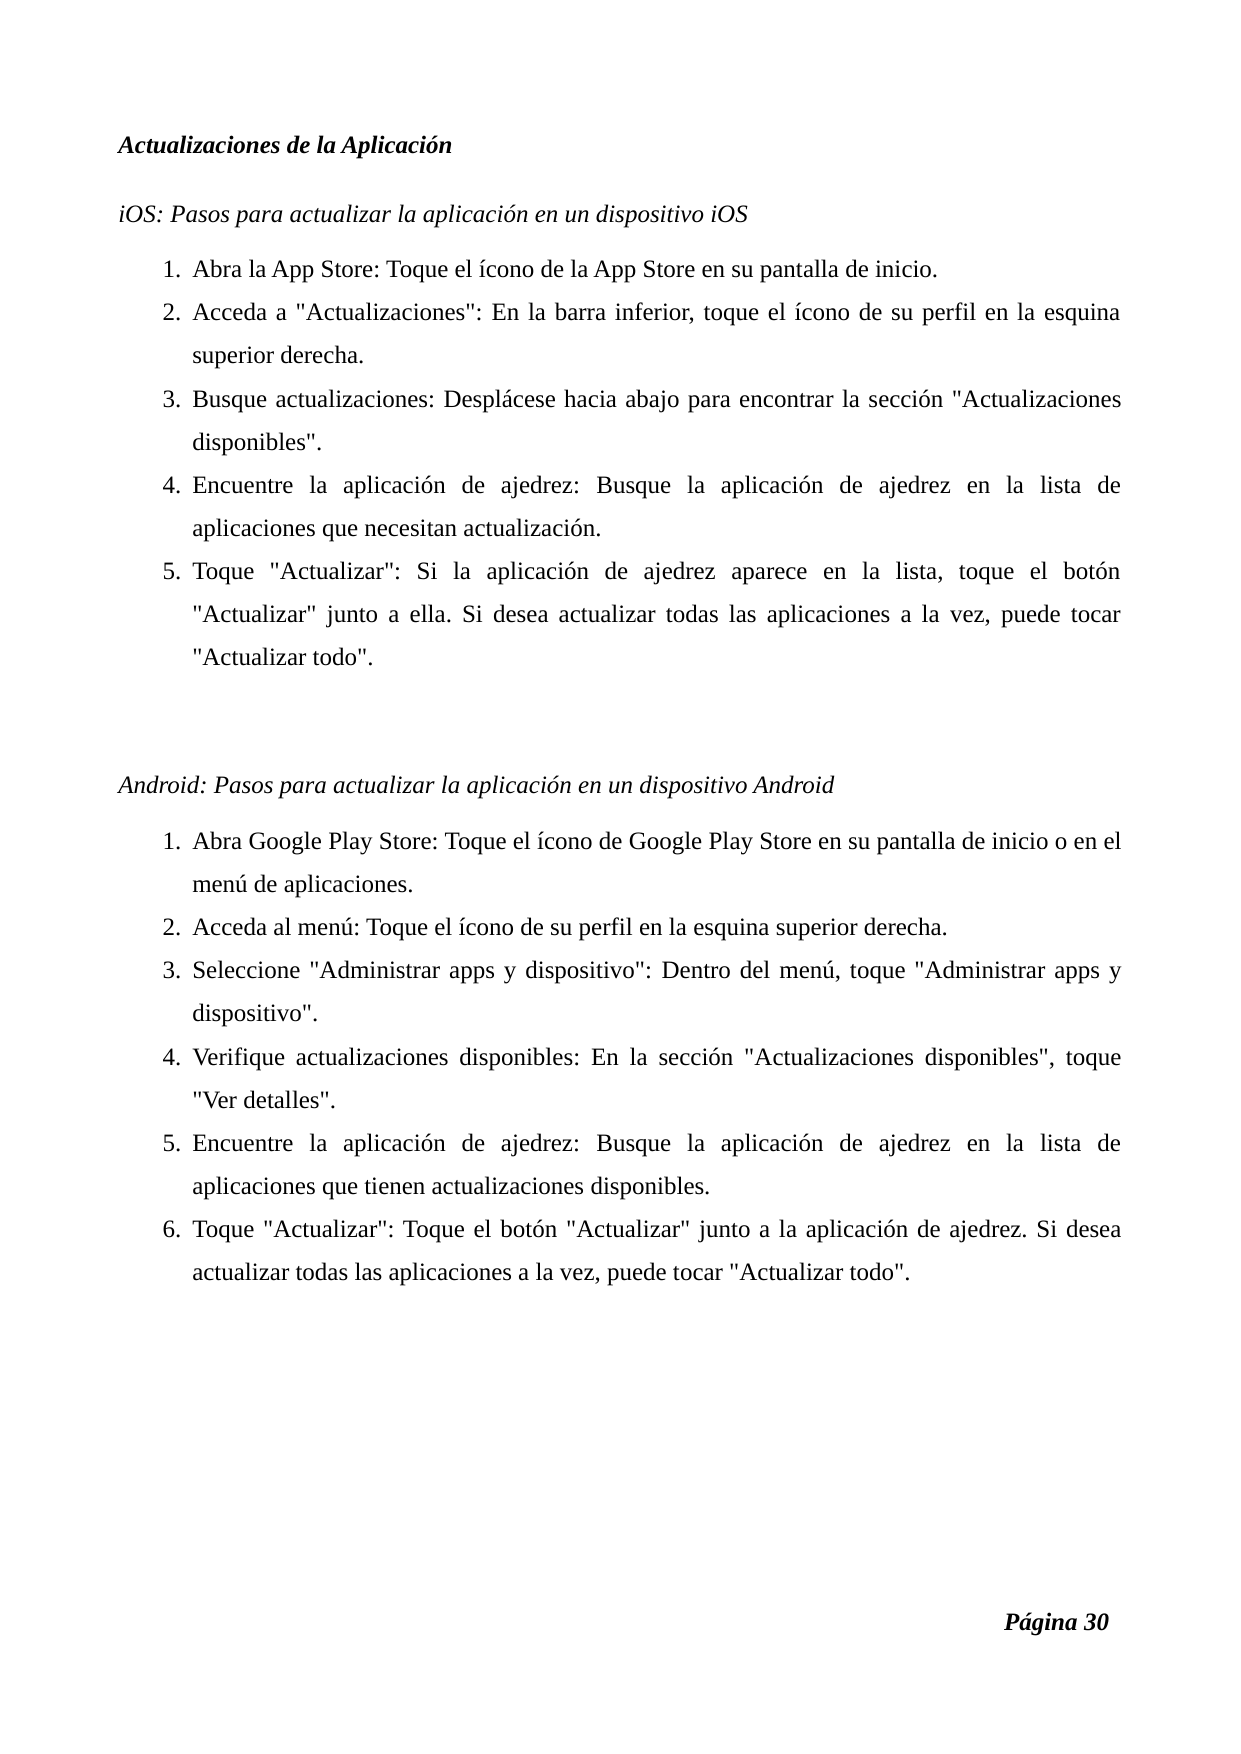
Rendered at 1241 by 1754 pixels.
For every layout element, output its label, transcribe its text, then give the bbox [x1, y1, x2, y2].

list Verifique actualizaciones disponibles: En la sección "Actualizaciones disponibles", toque "Ver detalles". [162, 1042, 1122, 1113]
list Toque "Actualizar": Si la aplicación de ajedrez aparece en la lista, toque el botón "Actualizar" junto a ella. Si desea actualizar todas las aplicaciones a la vez, puede tocar "Actualizar todo". [162, 556, 1122, 671]
list Acceda al menú: Toque el ícono de su perfil en la esquina superior derecha. [162, 912, 1122, 941]
list Encuentre la aplicación de ajedrez: Busque la aplicación de ajedrez en la lista de aplicaciones que necesitan actualización. [162, 470, 1122, 542]
subtitle Actualizaciones de la Aplicación [118, 131, 1122, 159]
list Seleccione "Administrar apps y dispositivo": Dentro del menú, toque "Administrar apps y dispositivo". [162, 955, 1122, 1027]
list Toque "Actualizar": Toque el botón "Actualizar" junto a la aplicación de ajedrez. Si desea actualizar todas las aplicaciones a la vez, puede tocar "Actualizar todo". [162, 1214, 1122, 1286]
list Abra la App Store: Toque el ícono de la App Store en su pantalla de inicio. [162, 254, 1122, 283]
list Acceda a "Actualizaciones": En la barra inferior, toque el ícono de su perfil en la esquina superior derecha. [162, 297, 1122, 369]
list Abra Google Play Store: Toque el ícono de Google Play Store en su pantalla de inicio o en el menú de aplicaciones. [162, 826, 1122, 898]
list Busque actualizaciones: Desplácese hacia abajo para encontrar la sección "Actualizaciones disponibles". [162, 384, 1122, 456]
subtitle iOS: Pasos para actualizar la aplicación en un dispositivo iOS [118, 199, 1122, 227]
list Encuentre la aplicación de ajedrez: Busque la aplicación de ajedrez en la lista de aplicaciones que tienen actualizaciones disponibles. [162, 1128, 1122, 1200]
subtitle Android: Pasos para actualizar la aplicación en un dispositivo Android [118, 770, 1122, 799]
